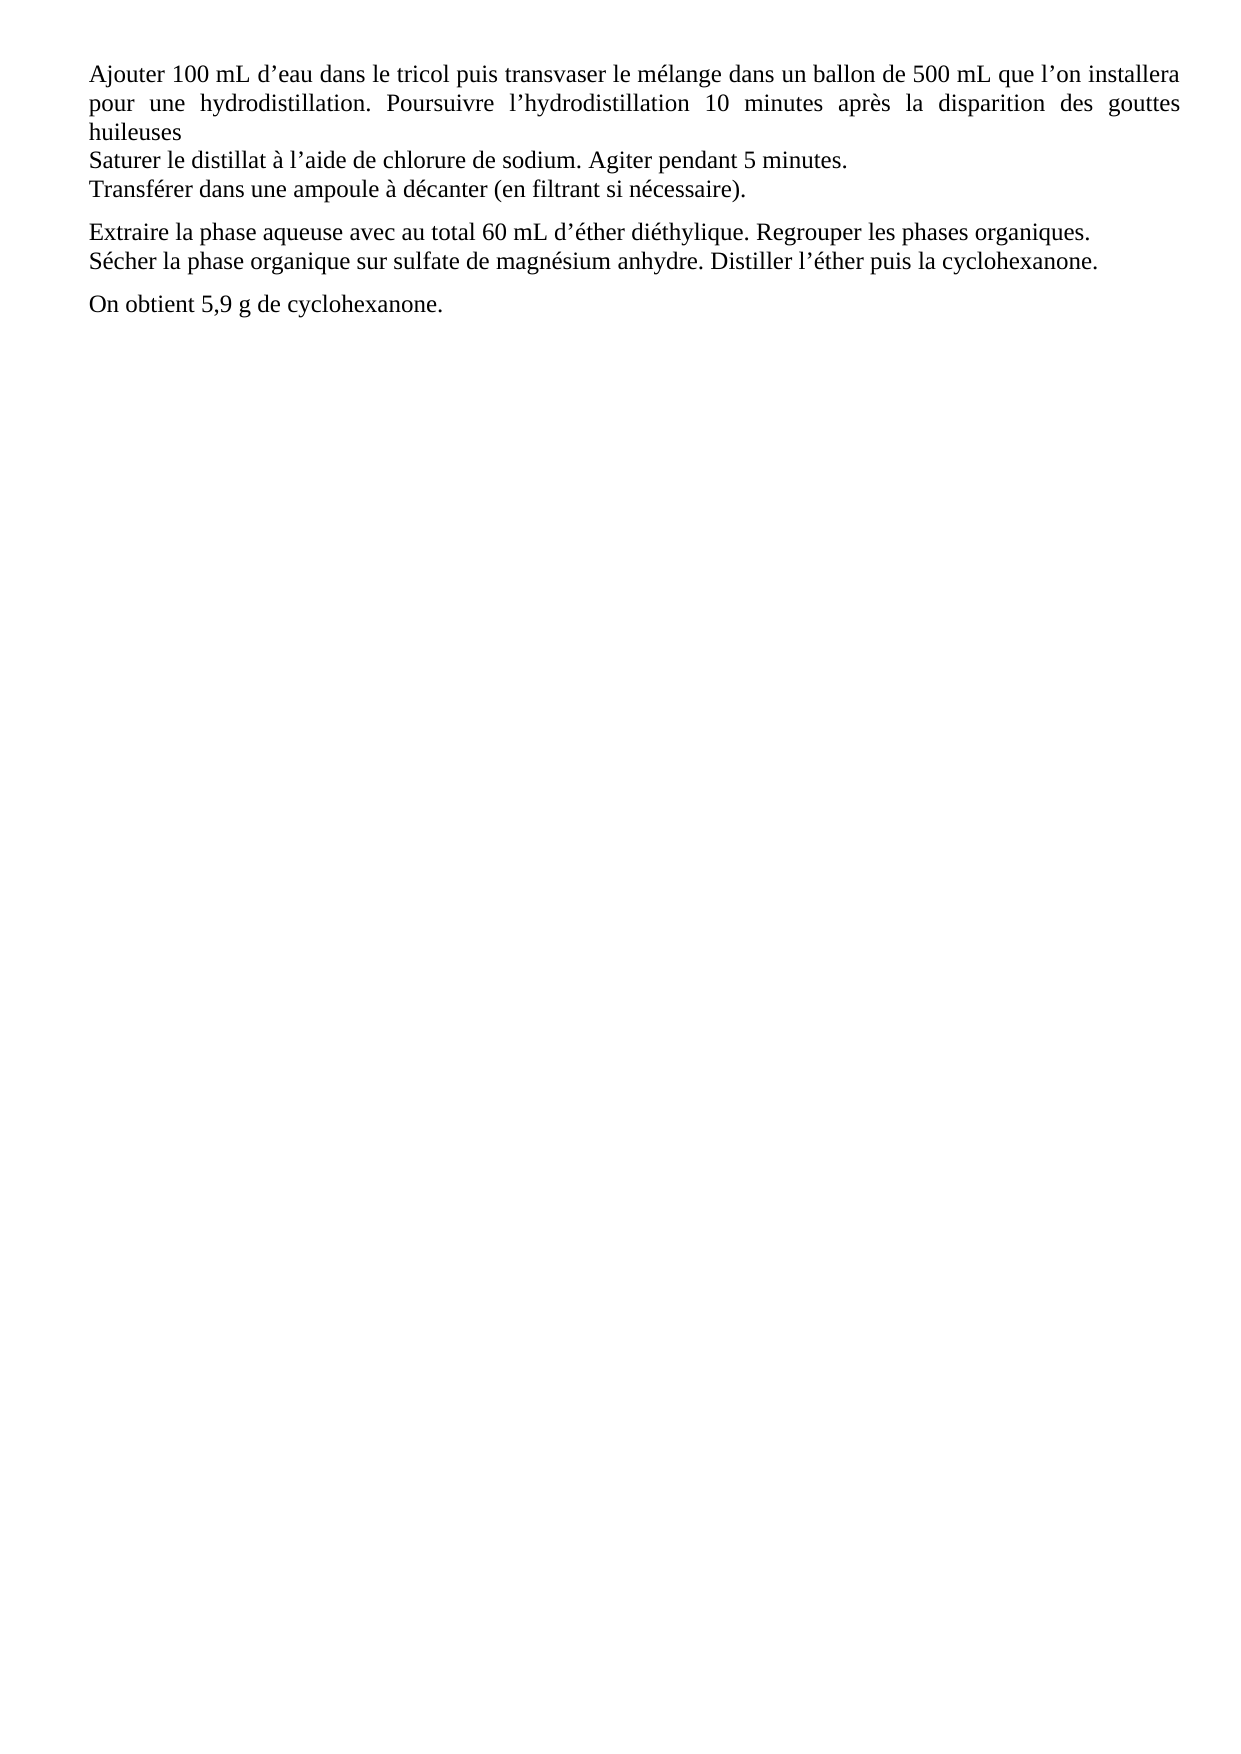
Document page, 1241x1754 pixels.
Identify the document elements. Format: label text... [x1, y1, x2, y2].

text Saturer le distillat à l’aide de chlorure de sodium. Agiter pendant 5 minutes. [88, 145, 1181, 174]
text On obtient 5,9 g de cyclohexanone. [88, 289, 1181, 318]
text Extraire la phase aqueuse avec au total 60 mL d’éther diéthylique. Regrouper les phases organiques. [88, 217, 1181, 246]
text Ajouter 100 mL d’eau dans le tricol puis transvaser le mélange dans un ballon de 500 mL que l’on installera pour une hydrodistillation. Poursuivre l’hydrodistillation 10 minutes après la disparition des gouttes huileuses [88, 59, 1181, 145]
text Sécher la phase organique sur sulfate de magnésium anhydre. Distiller l’éther puis la cyclohexanone. [88, 246, 1181, 275]
text Transférer dans une ampoule à décanter (en filtrant si nécessaire). [88, 174, 1181, 203]
